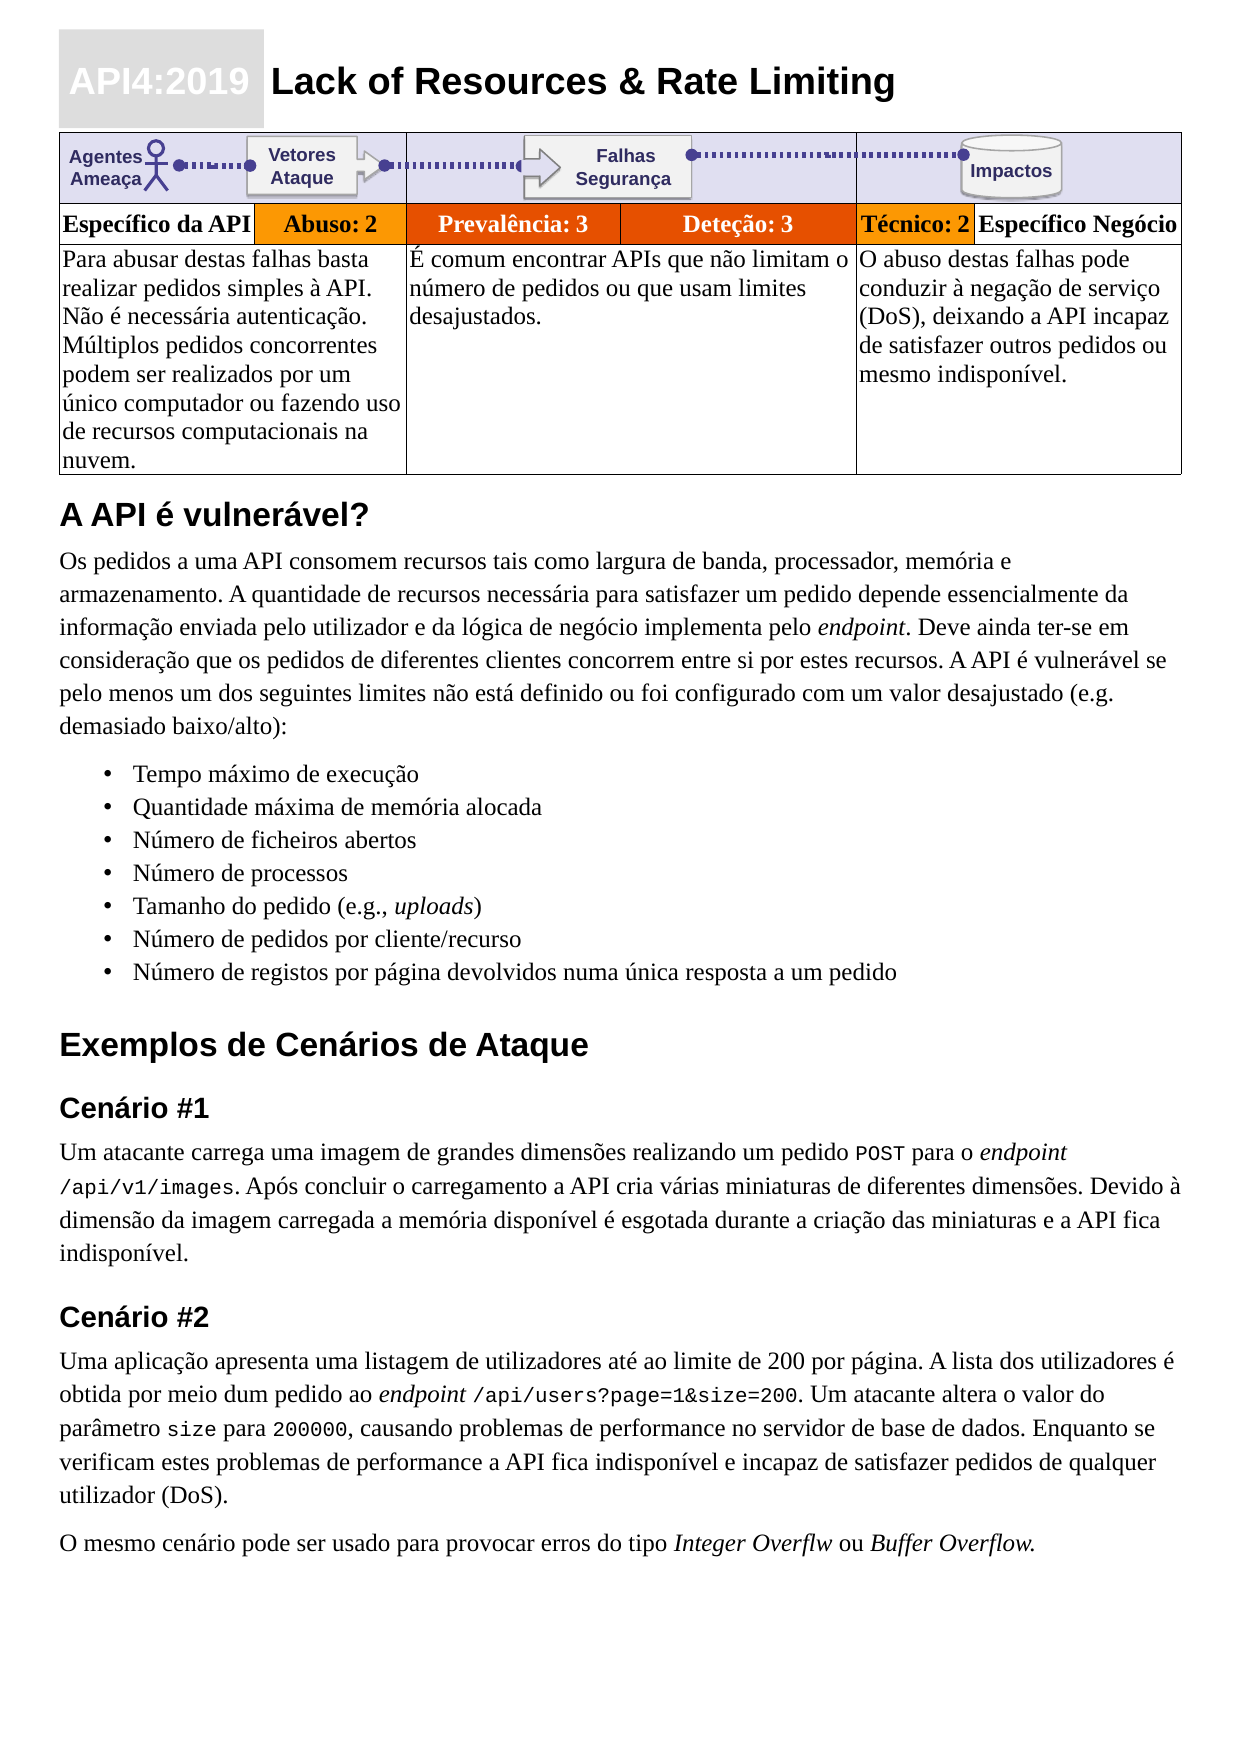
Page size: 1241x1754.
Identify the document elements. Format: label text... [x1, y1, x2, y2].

list Número de pedidos por cliente/recurso [103, 924, 1181, 953]
table_cell Específico da API [60, 204, 254, 244]
table_cell Deteção: 3 [621, 204, 856, 244]
table_cell Abuso: 2 [255, 204, 406, 244]
text Os pedidos a uma API consomem recursos tais como largura de banda, processador, memória e armazenamento. A quantidade de recursos necessária para satisfazer um pedido depende essencialmente da informação enviada pelo utilizador e da lógica de negócio implementa pelo endpoint. Deve ainda ter-se em consideração que os pedidos de diferentes clientes concorrem entre si por estes recursos. A API é vulnerável se pelo menos um dos seguintes limites não está definido ou foi configurado com um valor desajustado (e.g. demasiado baixo/alto): [59, 546, 1181, 740]
list Tempo máximo de execução [103, 759, 1181, 787]
subtitle A API é vulnerável? [59, 495, 1181, 533]
table_header [620, 133, 856, 203]
table_header [407, 133, 620, 203]
table_cell Específico Negócio [975, 204, 1181, 244]
text O mesmo cenário pode ser usado para provocar erros do tipo Integer Overflw ou Buffer Overflow. [59, 1528, 1181, 1557]
table_cell É comum encontrar APIs que não limitam o número de pedidos ou que usam limites desajustados. [407, 245, 856, 474]
table_header [60, 133, 254, 203]
list Tamanho do pedido (e.g., uploads) [103, 891, 1181, 919]
list Quantidade máxima de memória alocada [103, 792, 1181, 821]
table_cell O abuso destas falhas pode conduzir à negação de serviço (DoS), deixando a API incapaz de satisfazer outros pedidos ou mesmo indisponível. [857, 245, 1181, 474]
list Número de processos [103, 858, 1181, 887]
table_cell Para abusar destas falhas basta realizar pedidos simples à API. Não é necessária autenticação. Múltiplos pedidos concorrentes podem ser realizados por um único computador ou fazendo uso de recursos computacionais na nuvem. [60, 245, 406, 474]
text Um atacante carrega uma imagem de grandes dimensões realizando um pedido POST para o endpoint /api/v1/images. Após concluir o carregamento a API cria várias miniaturas de diferentes dimensões. Devido à dimensão da imagem carregada a memória disponível é esgotada durante a criação das miniaturas e a API fica indisponível. [59, 1137, 1181, 1267]
subtitle Cenário #2 [59, 1300, 1181, 1334]
list Número de ficheiros abertos [103, 825, 1181, 853]
table_header [254, 133, 406, 203]
table_header [857, 133, 974, 203]
table_cell Técnico: 2 [857, 204, 974, 244]
list Número de registos por página devolvidos numa única resposta a um pedido [103, 957, 1181, 986]
subtitle Exemplos de Cenários de Ataque [59, 1025, 1181, 1064]
table_cell Prevalência: 3 [407, 204, 620, 244]
text Uma aplicação apresenta uma listagem de utilizadores até ao limite de 200 por página. A lista dos utilizadores é obtida por meio dum pedido ao endpoint /api/users?page=1&size=200. Um atacante altera o valor do parâmetro size para 200000, causando problemas de performance no servidor de base de dados. Enquanto se verificam estes problemas de performance a API fica indisponível e incapaz de satisfazer pedidos de qualquer utilizador (DoS). [59, 1346, 1181, 1509]
subtitle Cenário #1 [59, 1091, 1181, 1125]
table_header [974, 133, 1181, 203]
